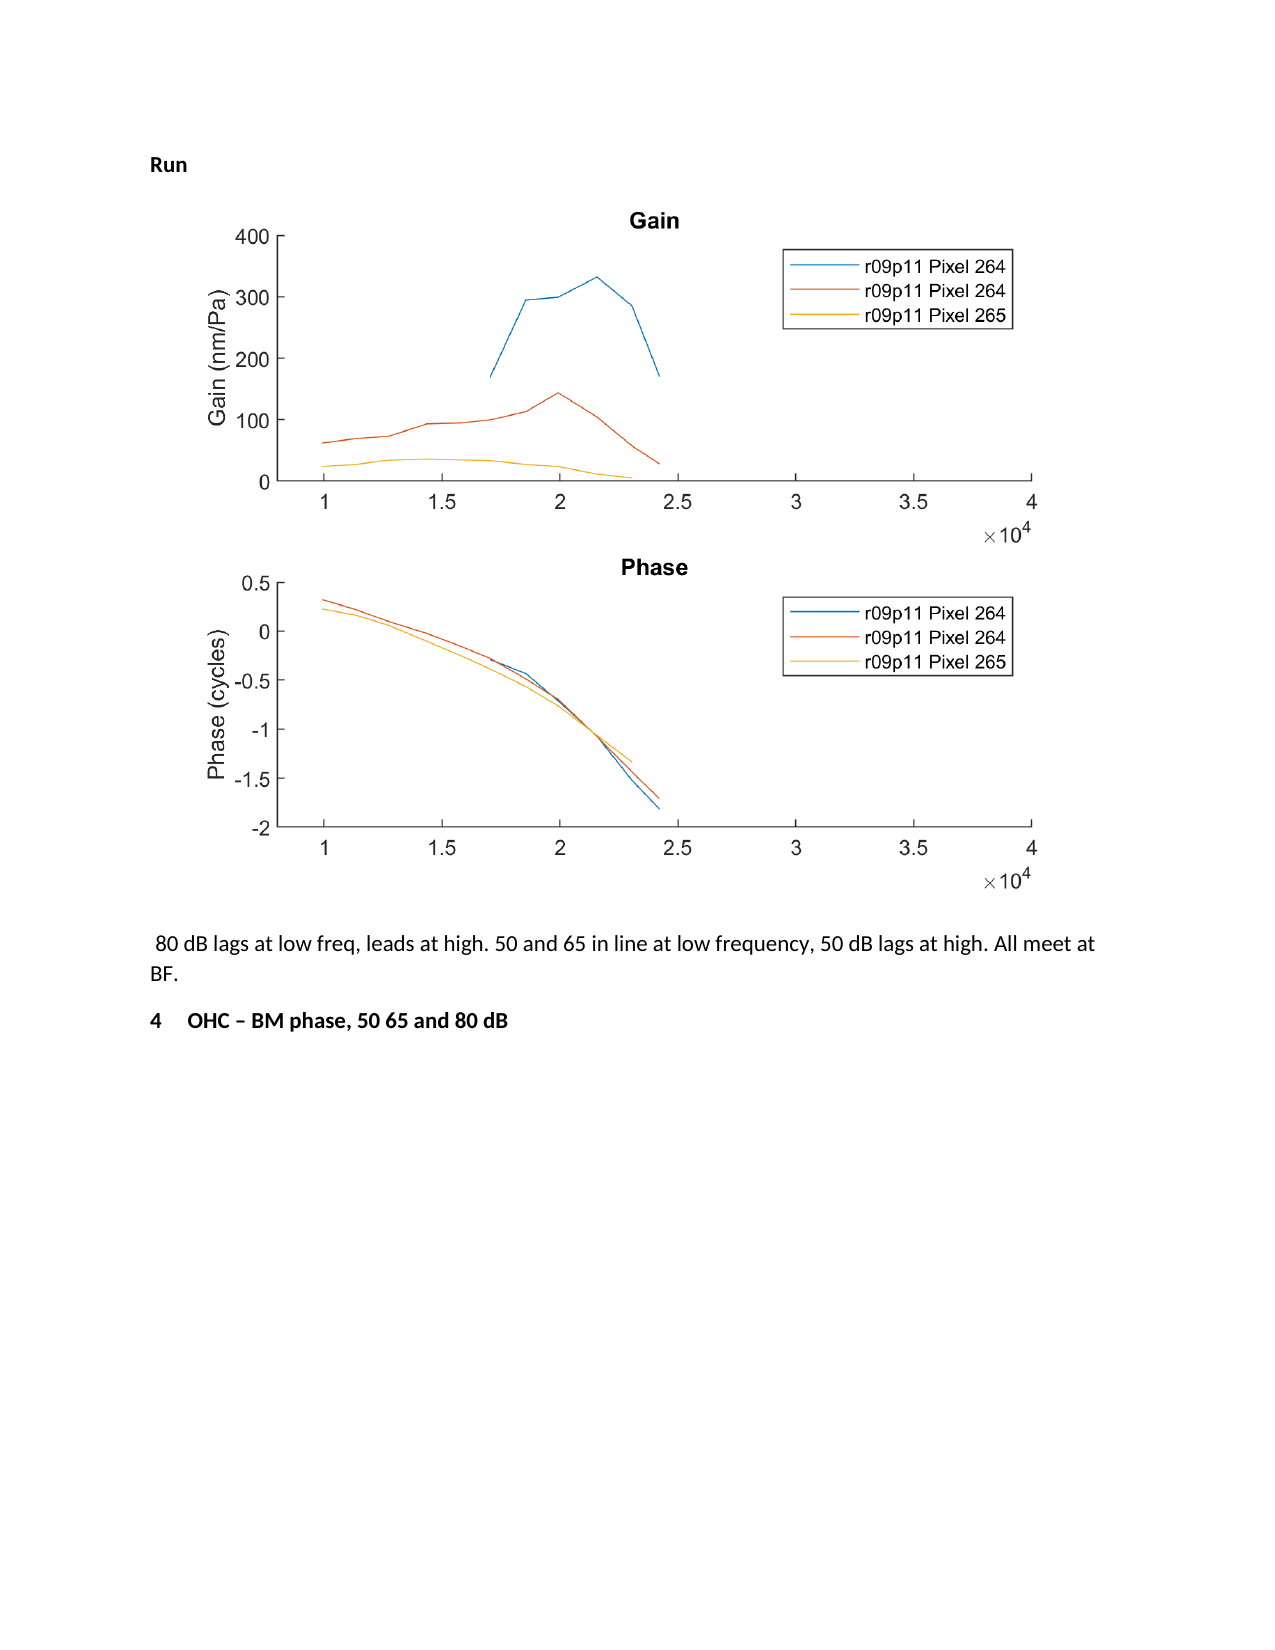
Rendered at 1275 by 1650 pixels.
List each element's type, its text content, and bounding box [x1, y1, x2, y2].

text 80 dB lags at low freq, leads at high. 50 and 65 in line at low frequency, 50 dB lags at high. All meet at BF. [150, 929, 1125, 987]
list OHC – BM phase, 50 65 and 80 dB [150, 1006, 1125, 1034]
text Run [150, 150, 1125, 910]
picture [150, 180, 1124, 911]
